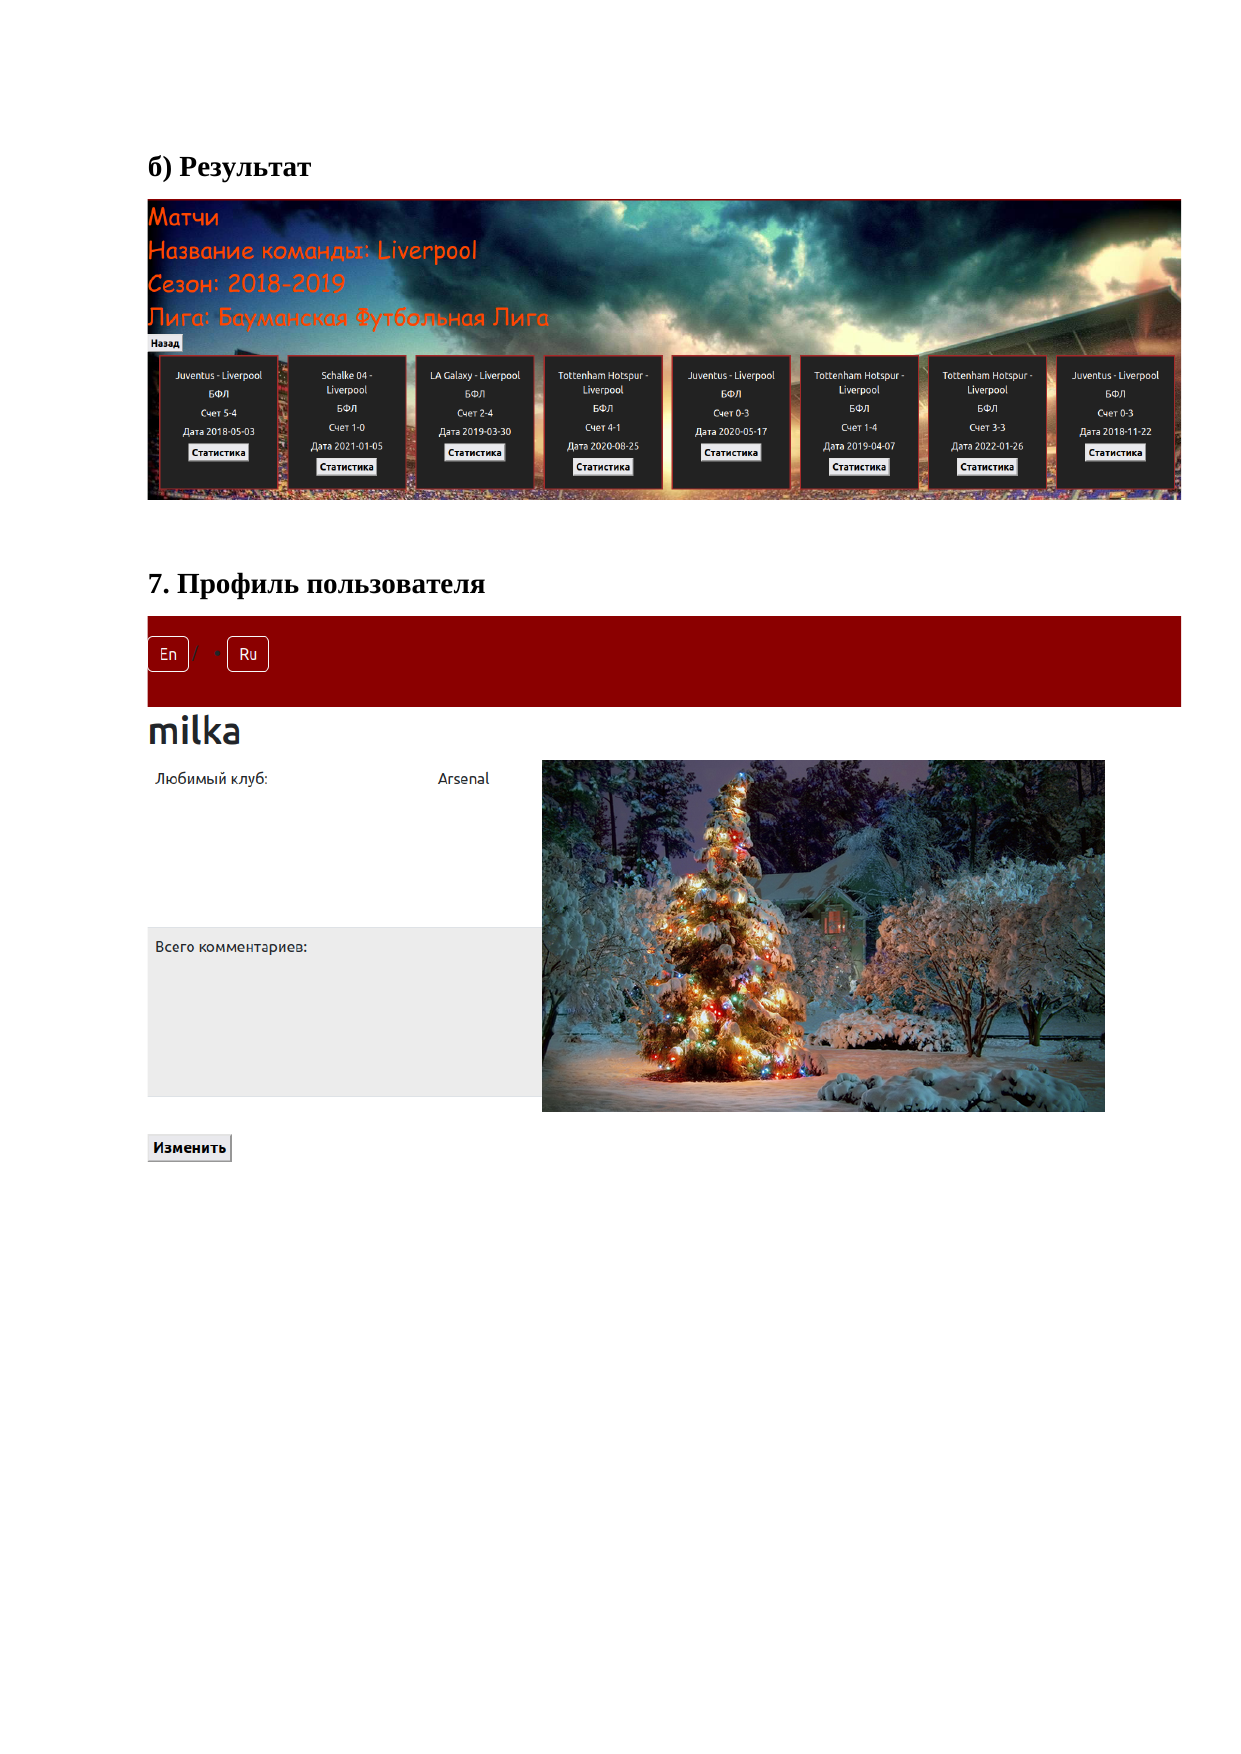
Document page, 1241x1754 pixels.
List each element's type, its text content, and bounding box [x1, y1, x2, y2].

picture [147, 199, 1182, 500]
text б) Результат [148, 149, 1181, 183]
text 7. Профиль пользователя [148, 567, 1181, 600]
picture [147, 616, 1182, 1191]
